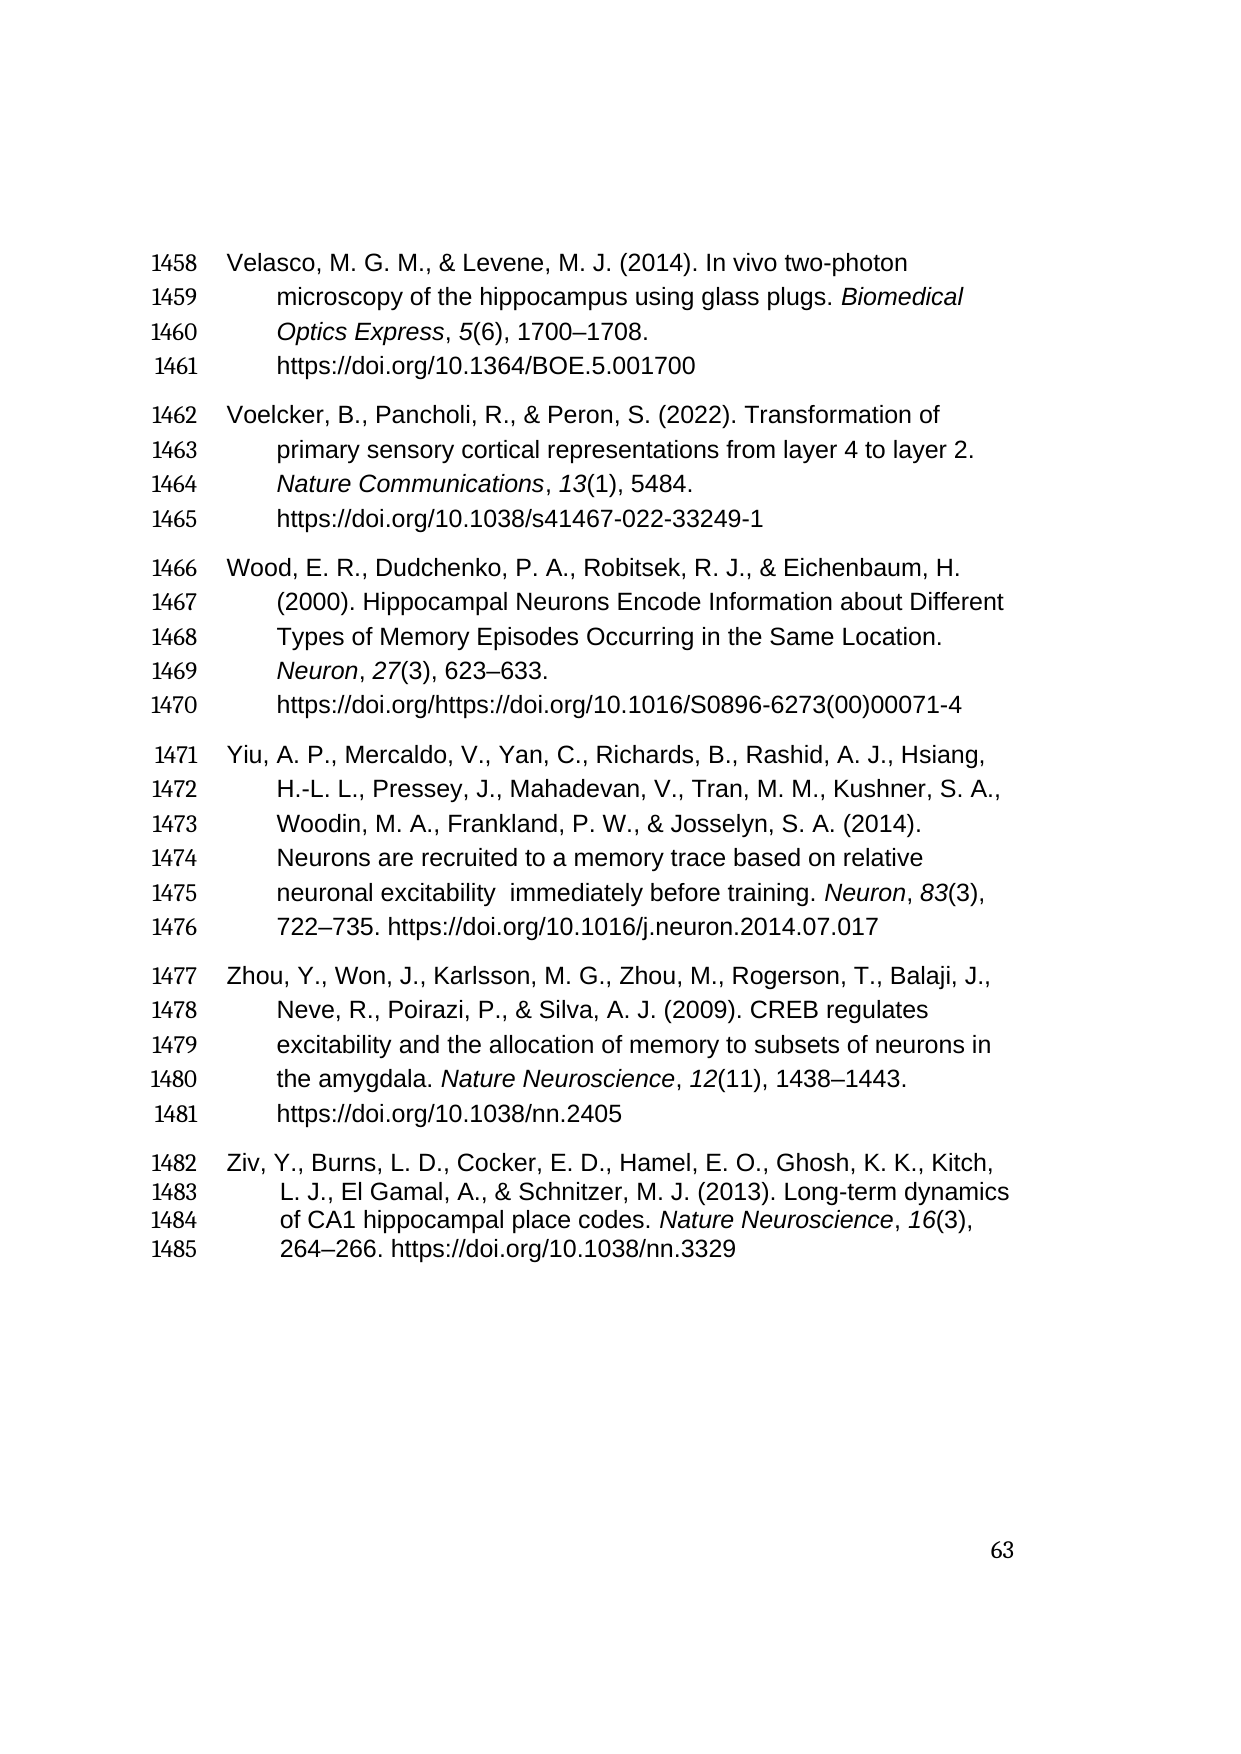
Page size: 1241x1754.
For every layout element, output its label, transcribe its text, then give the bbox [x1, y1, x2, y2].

text Wood, E. R., Dudchenko, P. A., Robitsek, R. J., & Eichenbaum, H. (2000). Hippocampal Neurons Encode Information about Different Types of Memory Episodes Occurring in the Same Location. Neuron, 27(3), 623–633. https://doi.org/https://doi.org/10.1016/S0896-6273(00)00071-4 [226, 553, 1014, 719]
text Voelcker, B., Pancholi, R., & Peron, S. (2022). Transformation of primary sensory cortical representations from layer 4 to layer 2. Nature Communications, 13(1), 5484. https://doi.org/10.1038/s41467-022-33249-1 [226, 400, 1014, 532]
text Yiu, A. P., Mercaldo, V., Yan, C., Richards, B., Rashid, A. J., Hsiang, H.-L. L., Pressey, J., Mahadevan, V., Tran, M. M., Kushner, S. A., Woodin, M. A., Frankland, P. W., & Josselyn, S. A. (2014). Neurons are recruited to a memory trace based on relative neuronal excitability immediately before training. Neuron, 83(3), 722–735. https://doi.org/10.1016/j.neuron.2014.07.017 [226, 739, 1014, 941]
text Velasco, M. G. M., & Levene, M. J. (2014). In vivo two-photon microscopy of the hippocampus using glass plugs. Biomedical Optics Express, 5(6), 1700–1708. https://doi.org/10.1364/BOE.5.001700 [226, 248, 1014, 380]
text Ziv, Y., Burns, L. D., Cocker, E. D., Hamel, E. O., Ghosh, K. K., Kitch, L. J., El Gamal, A., & Schnitzer, M. J. (2013). Long-term dynamics of CA1 hippocampal place codes. Nature Neuroscience, 16(3), 264–266. https://doi.org/10.1038/nn.3329 [226, 1148, 1014, 1263]
text Zhou, Y., Won, J., Karlsson, M. G., Zhou, M., Rogerson, T., Balaji, J., Neve, R., Poirazi, P., & Silva, A. J. (2009). CREB regulates excitability and the allocation of memory to subsets of neurons in the amygdala. Nature Neuroscience, 12(11), 1438–1443. https://doi.org/10.1038/nn.2405 [226, 961, 1014, 1128]
